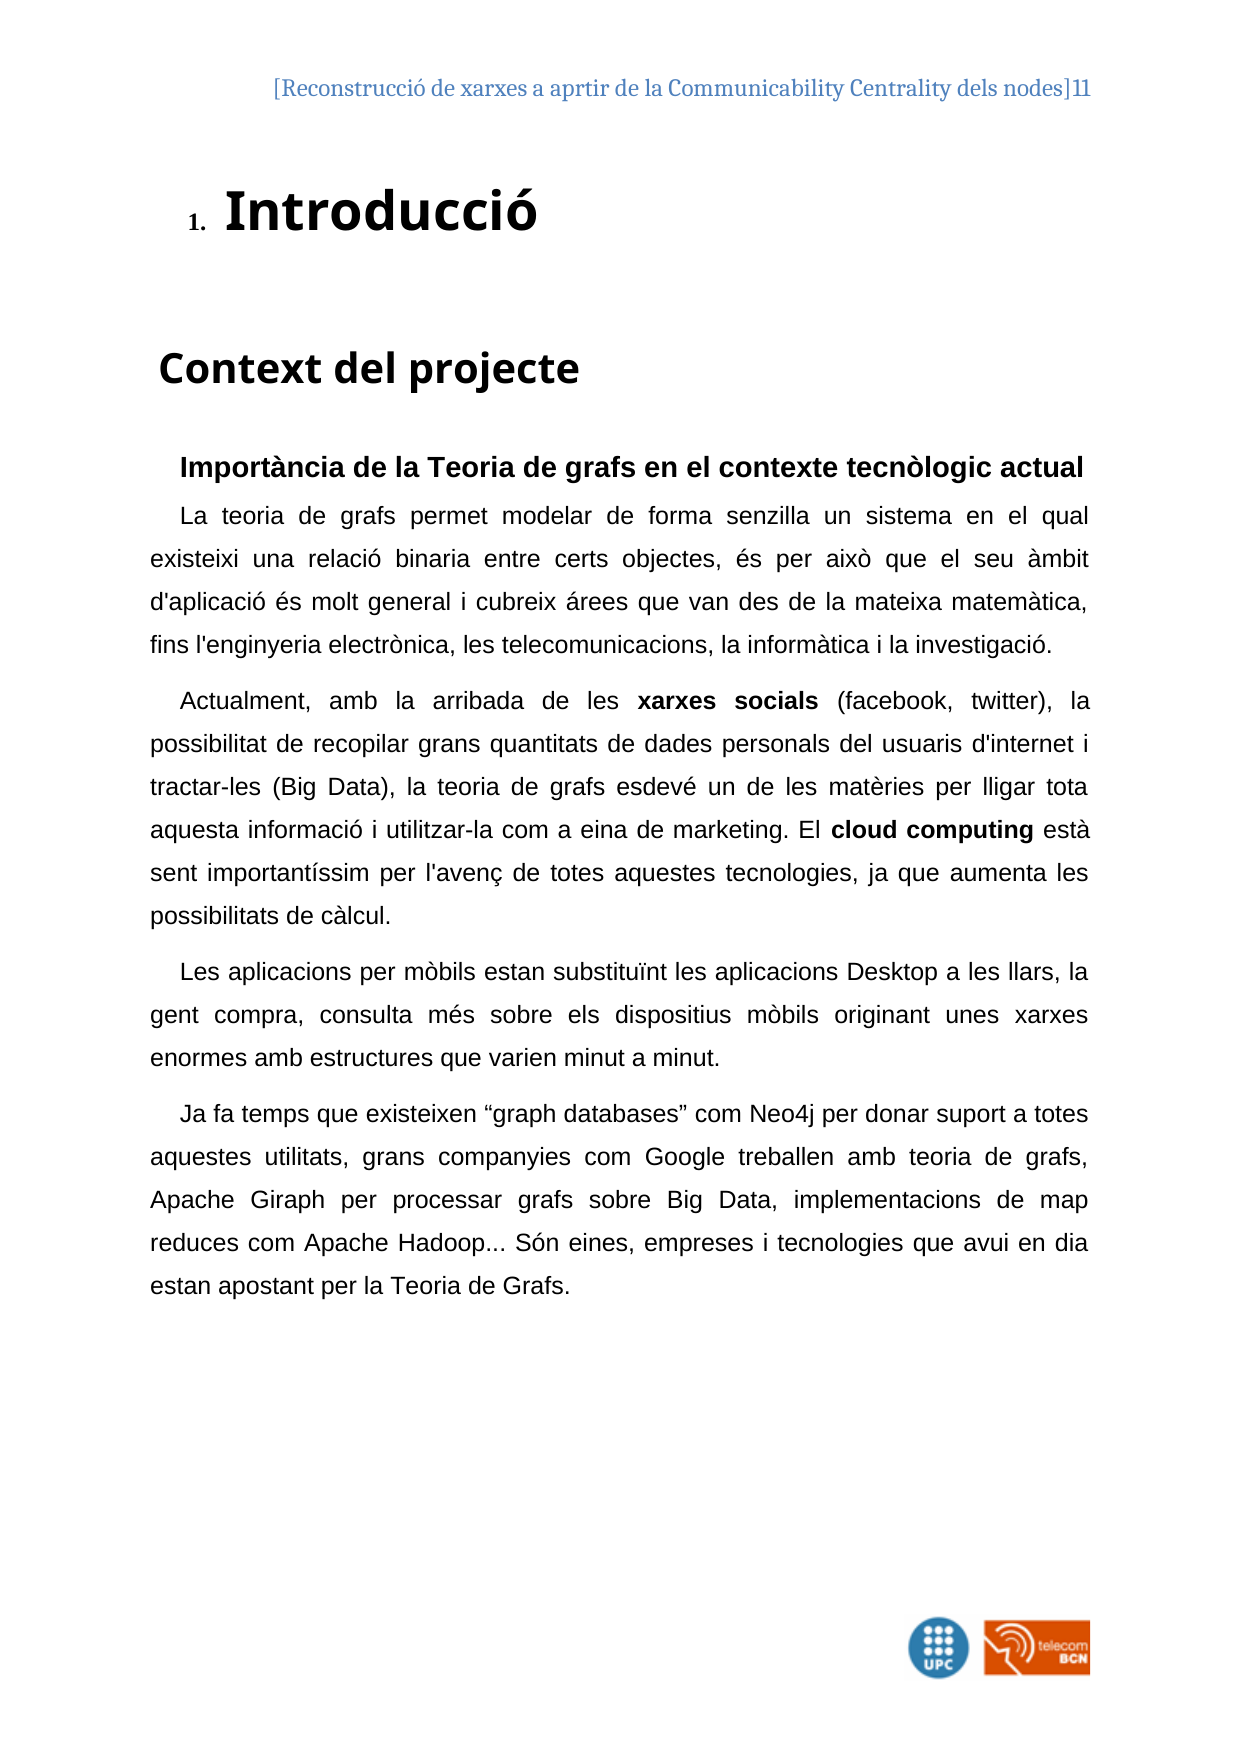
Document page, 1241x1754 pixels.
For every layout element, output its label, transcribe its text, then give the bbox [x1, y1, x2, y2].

text Ja fa temps que existeixen “graph databases” com Neo4j per donar suport a totes aquestes utilitats, grans companyies com Google treballen amb teoria de grafs, Apache Giraph per processar grafs sobre Big Data, implementacions de map reduces com Apache Hadoop... Són eines, empreses i tecnologies que avui en dia estan apostant per la Teoria de Grafs. [150, 1099, 1090, 1300]
text Les aplicacions per mòbils estan substituïnt les aplicacions Desktop a les llars, la gent compra, consulta més sobre els dispositius mòbils originant unes xarxes enormes amb estructures que varien minut a minut. [150, 957, 1090, 1072]
subtitle Context del projecte [158, 338, 1090, 395]
subtitle Importància de la Teoria de grafs en el contexte tecnòlogic actual [150, 449, 1090, 483]
text Actualment, amb la arribada de les xarxes socials (facebook, twitter), la possibilitat de recopilar grans quantitats de dades personals del usuaris d'internet i tractar-les (Big Data), la teoria de grafs esdevé un de les matèries per lligar tota aquesta informació i utilitzar-la com a eina de marketing. El cloud computing està sent importantíssim per l'avenç de totes aquestes tecnologies, ja que aumenta les possibilitats de càlcul. [150, 686, 1090, 930]
subtitle Introducció [187, 173, 1090, 247]
text La teoria de grafs permet modelar de forma senzilla un sistema en el qual existeixi una relació binaria entre certs objectes, és per això que el seu àmbit d'aplicació és molt general i cubreix árees que van des de la mateixa matemàtica, fins l'enginyeria electrònica, les telecomunicacions, la informàtica i la investigació. [150, 501, 1090, 659]
picture [904, 1614, 1091, 1681]
